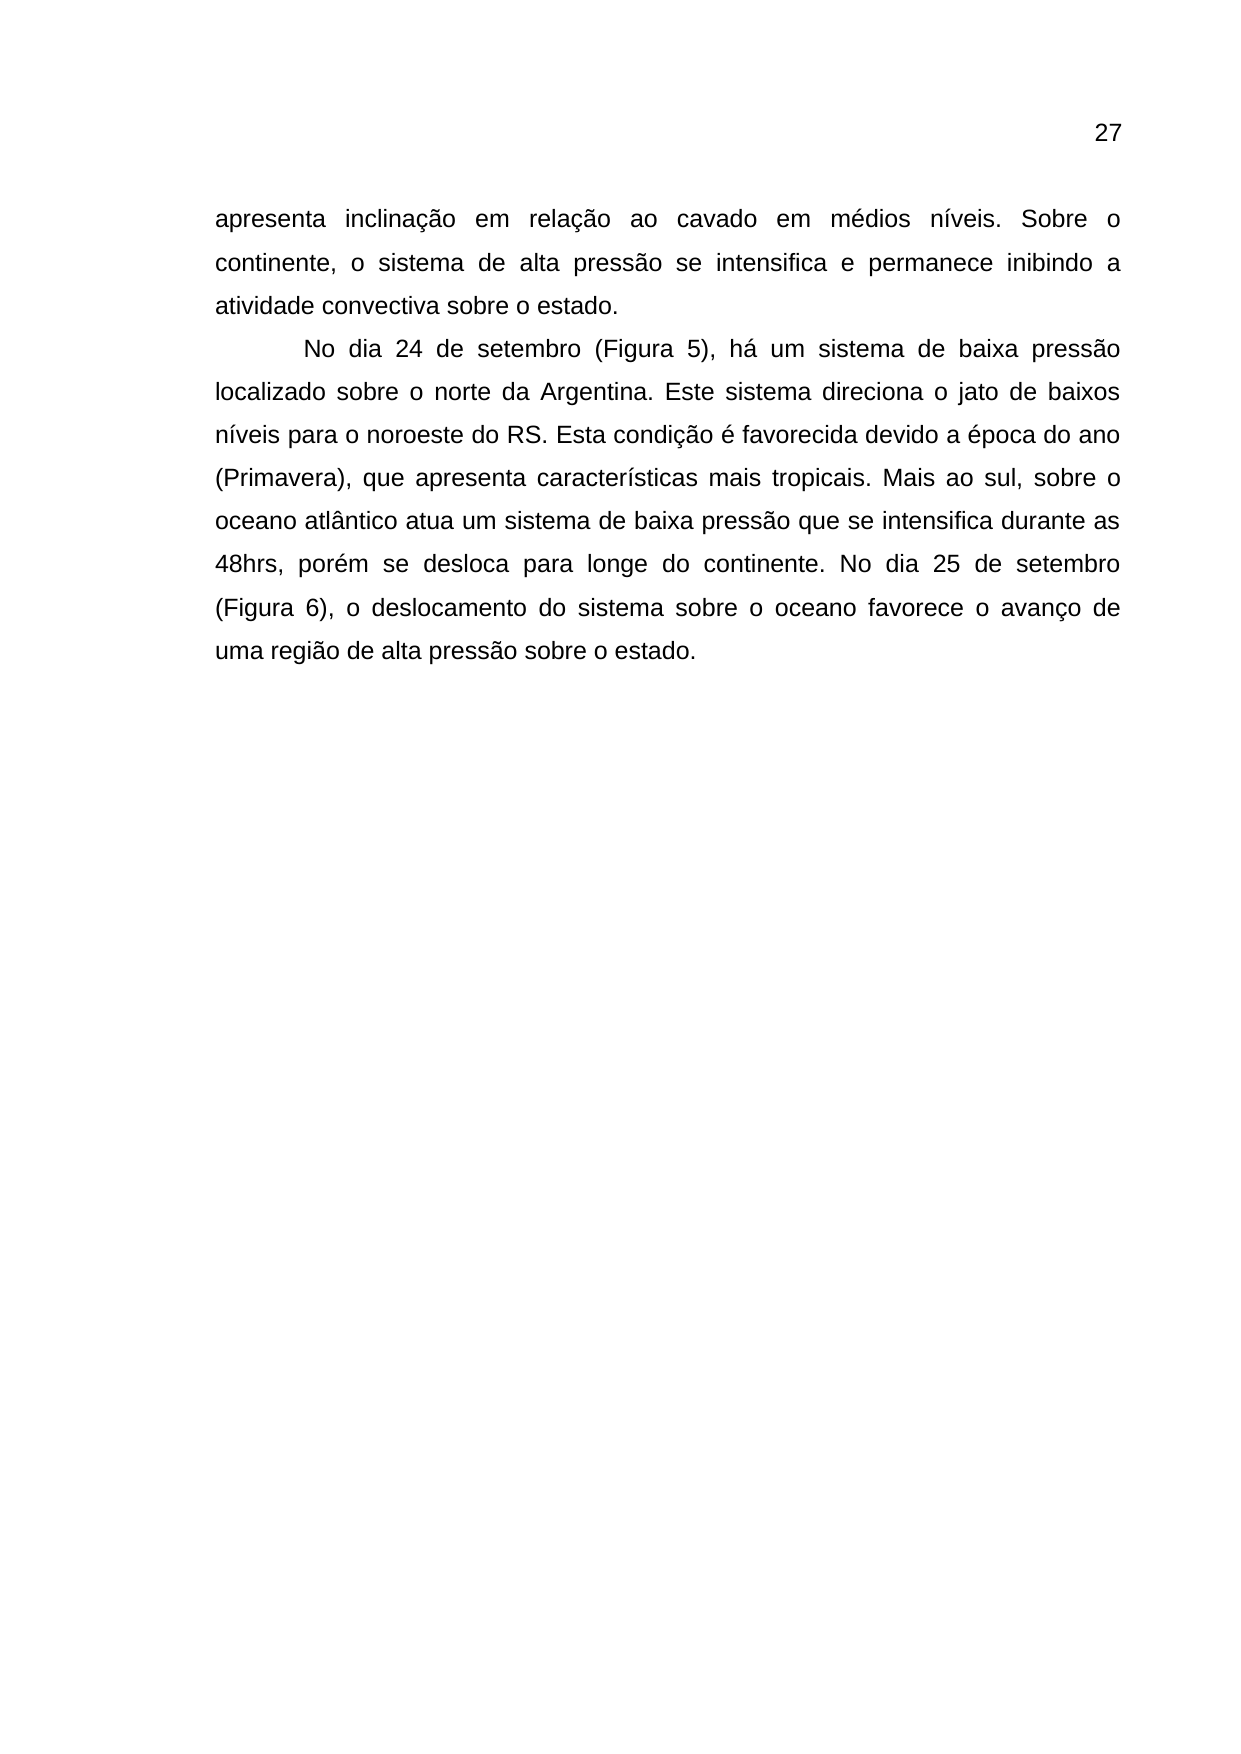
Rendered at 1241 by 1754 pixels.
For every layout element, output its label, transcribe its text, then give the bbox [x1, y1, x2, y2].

text No dia 24 de setembro (Figura 5), há um sistema de baixa pressão localizado sobre o norte da Argentina. Este sistema direciona o jato de baixos níveis para o noroeste do RS. Esta condição é favorecida devido a época do ano (Primavera), que apresenta características mais tropicais. Mais ao sul, sobre o oceano atlântico atua um sistema de baixa pressão que se intensifica durante as 48hrs, porém se desloca para longe do continente. No dia 25 de setembro (Figura 6), o deslocamento do sistema sobre o oceano favorece o avanço de uma região de alta pressão sobre o estado. [215, 334, 1122, 664]
text apresenta inclinação em relação ao cavado em médios níveis. Sobre o continente, o sistema de alta pressão se intensifica e permanece inibindo a atividade convectiva sobre o estado. [215, 204, 1122, 319]
